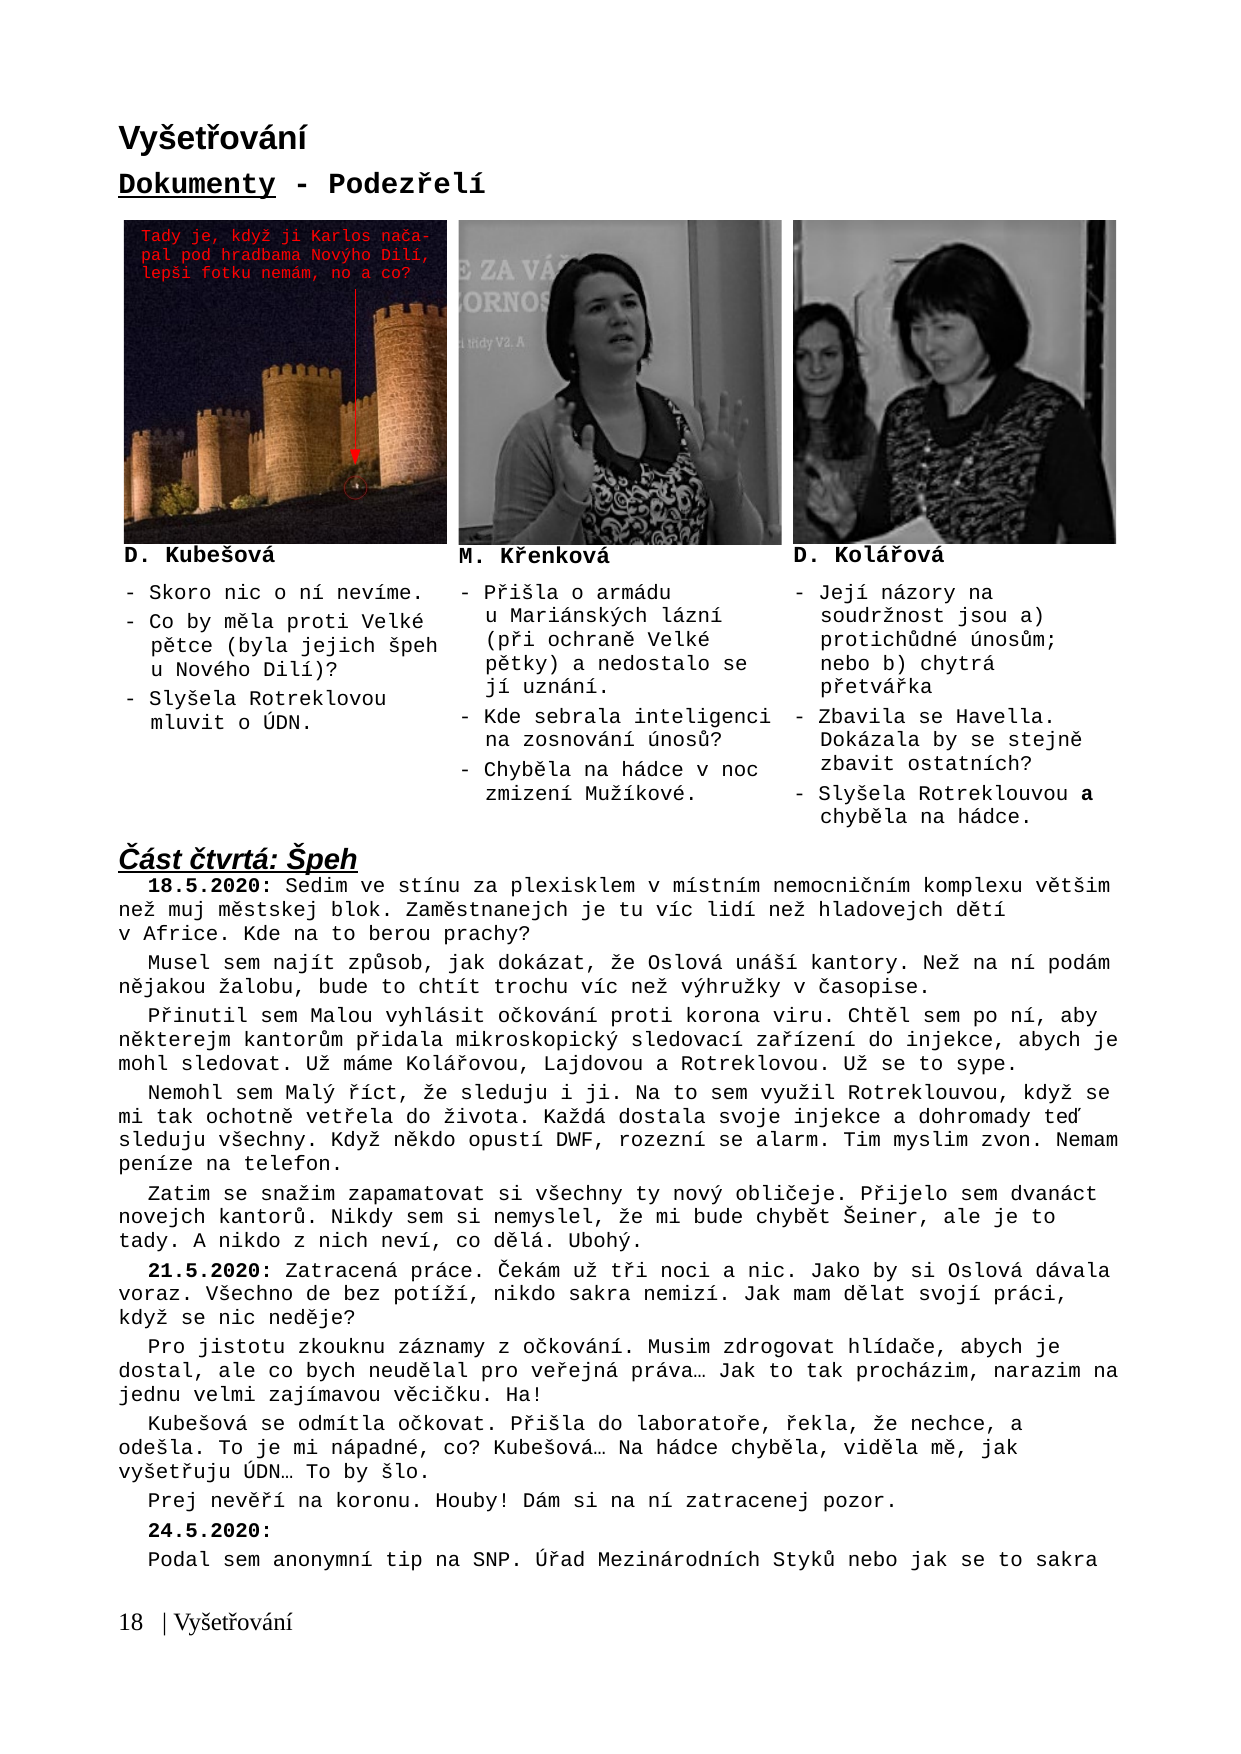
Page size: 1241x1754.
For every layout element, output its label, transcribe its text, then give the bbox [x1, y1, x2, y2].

text 18.5.2020: Sedim ve stínu za plexisklem v místním nemocničním komplexu většim než muj městskej blok. Zaměstnanejch je tu víc lidí než hladovejch dětí v Africe. Kde na to berou prachy? [118, 875, 1122, 946]
subtitle Vyšetřování [118, 118, 1122, 157]
picture [123, 220, 447, 544]
text Prej nevěří na koronu. Houby! Dám si na ní zatracenej pozor. [118, 1490, 1122, 1514]
picture [793, 220, 1117, 544]
table_cell - Skoro nic o ní nevíme. - Co by měla proti Velké pětce (byla jejich špeh u Nového Dilí)? - Slyšela Rotreklovou mluvit o ÚDN. [118, 576, 453, 842]
text Přinutil sem Malou vyhlásit očkování proti korona viru. Chtěl sem po ní, aby některejm kantorům přidala mikroskopický sledovací zařízení do injekce, abych je mohl sledovat. Už máme Kolářovou, Lajdovou a Rotreklovou. Už se to sype. [118, 1005, 1122, 1076]
text Zatim se snažim zapamatovat si všechny ty nový obličeje. Přijelo sem dvanáct novejch kantorů. Nikdy sem si nemyslel, že mi bude chybět Šeiner, ale je to tady. A nikdo z nich neví, co dělá. Ubohý. [118, 1183, 1122, 1254]
text Nemohl sem Malý říct, že sleduju i ji. Na to sem využil Rotreklouvou, když se mi tak ochotně vetřela do života. Každá dostala svoje injekce a dohromady teď sleduju všechny. Když někdo opustí DWF, rozezní se alarm. Tim myslim zvon. Nemam peníze na telefon. [118, 1082, 1122, 1177]
subtitle Část čtvrtá: Špeh [118, 842, 1122, 875]
text Podal sem anonymní tip na SNP. Úřad Mezinárodních Styků nebo jak se to sakra [118, 1549, 1122, 1573]
subtitle Dokumenty - Podezřelí [118, 169, 1122, 202]
text Kubešová se odmítla očkovat. Přišla do laboratoře, řekla, že nechce, a odešla. To je mi nápadné, co? Kubešová… Na hádce chyběla, viděla mě, jak vyšetřuju ÚDN… To by šlo. [118, 1413, 1122, 1484]
text 24.5.2020: [118, 1520, 1122, 1543]
text Pro jistotu zkouknu záznamy z očkování. Musim zdrogovat hlídače, abych je dostal, ale co bych neudělal pro veřejná práva… Jak to tak procházim, narazim na jednu velmi zajímavou věcičku. Ha! [118, 1336, 1122, 1407]
table_header D. Kubešová [118, 215, 453, 576]
table_cell - Její názory na soudržnost jsou a) protichůdné únosům; nebo b) chytrá přetvářka - Zbavila se Havella. Dokázala by se stejně zbavit ostatních? - Slyšela Rotreklouvou a chyběla na hádce. [788, 576, 1122, 842]
picture [458, 220, 782, 545]
table_cell - Přišla o armádu u Mariánských lázní (při ochraně Velké pětky) a nedostalo se jí uznání. - Kde sebrala inteligenci na zosnování únosů? - Chyběla na hádce v noc zmizení Mužíkové. [453, 576, 787, 842]
table_header D. Kolářová [788, 215, 1122, 576]
text Musel sem najít způsob, jak dokázat, že Oslová unáší kantory. Než na ní podám nějakou žalobu, bude to chtít trochu víc než výhružky v časopise. [118, 952, 1122, 999]
text 21.5.2020: Zatracená práce. Čekám už tři noci a nic. Jako by si Oslová dávala voraz. Všechno de bez potíží, nikdo sakra nemizí. Jak mam dělat svojí práci, když se nic neděje? [118, 1259, 1122, 1331]
table_header M. Křenková [453, 215, 787, 576]
